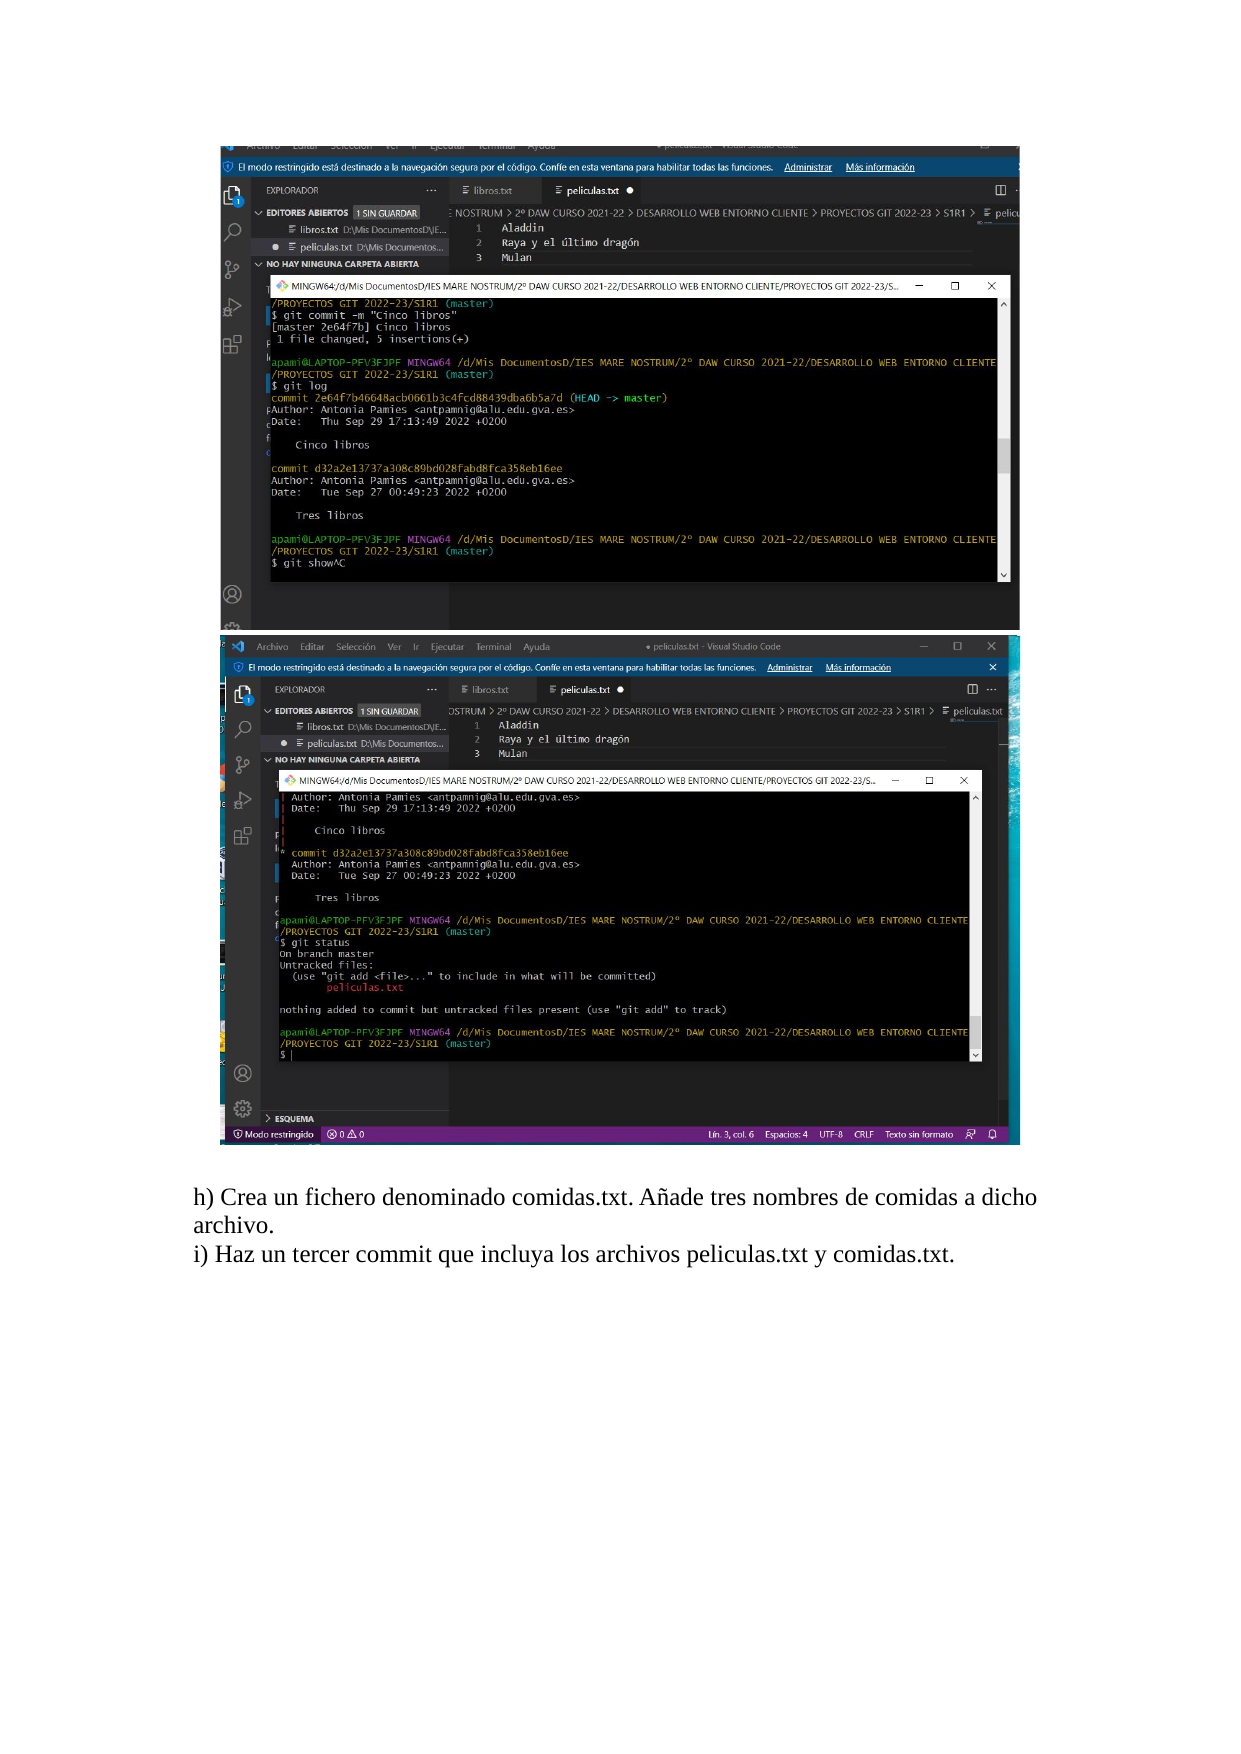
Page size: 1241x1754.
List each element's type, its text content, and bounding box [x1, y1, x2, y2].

text h) Crea un fichero denominado comidas.txt. Añade tres nombres de comidas a dicho archivo. [118, 1182, 1122, 1239]
text i) Haz un tercer commit que incluya los archivos peliculas.txt y comidas.txt. [118, 1239, 1122, 1268]
picture [1012, 1013, 1020, 1068]
picture [220, 146, 1020, 630]
picture [220, 635, 1020, 1145]
